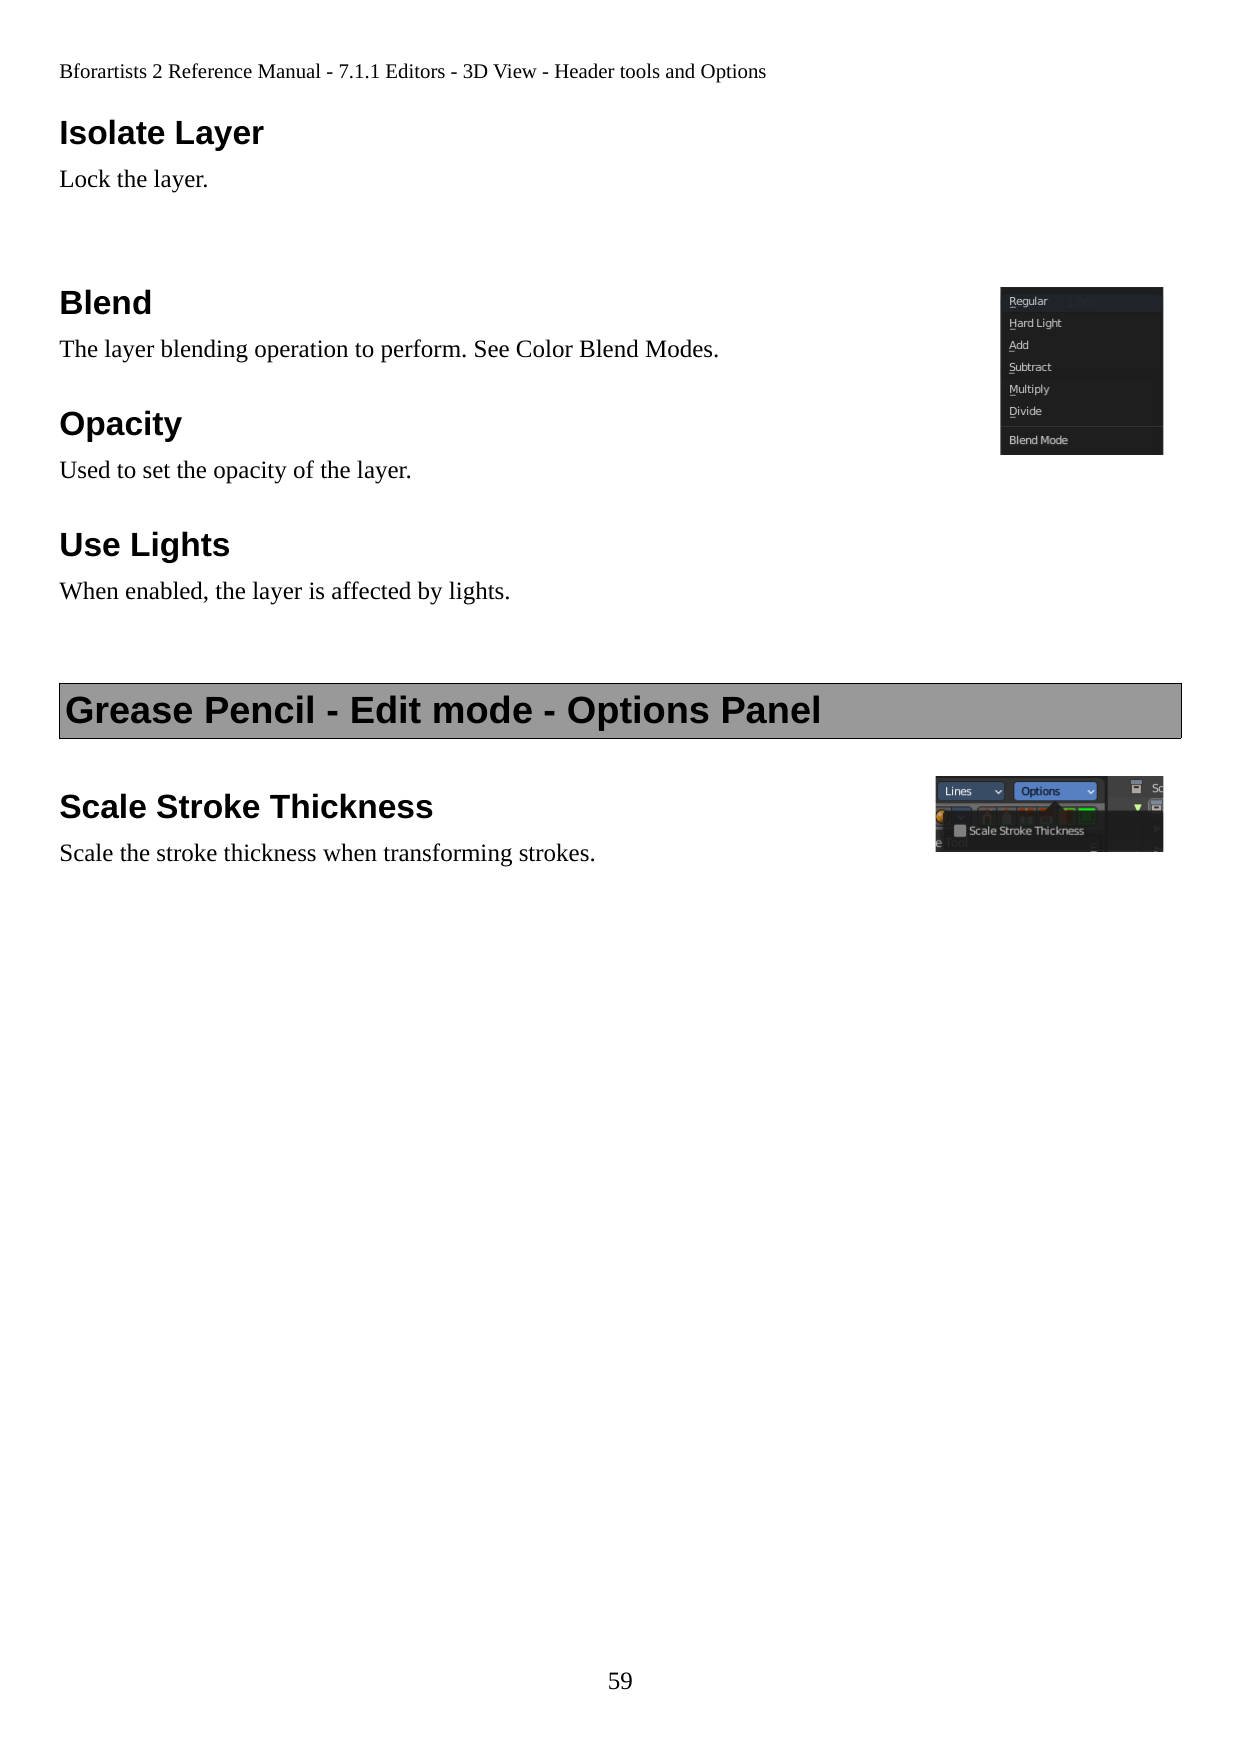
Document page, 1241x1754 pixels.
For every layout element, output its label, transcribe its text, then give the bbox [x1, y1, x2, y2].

subtitle Opacity [59, 404, 1000, 442]
text Lock the layer. [59, 164, 1181, 192]
picture [1000, 287, 1164, 455]
picture [935, 776, 1164, 852]
text Scale the stroke thickness when transforming strokes. [59, 838, 1181, 867]
subtitle Scale Stroke Thickness [59, 787, 935, 826]
subtitle Blend [59, 283, 1181, 321]
text The layer blending operation to perform. See Color Blend Modes. [59, 334, 1000, 363]
table_header Grease Pencil - Edit mode - Options Panel [60, 684, 1181, 738]
text Used to set the opacity of the layer. [59, 455, 1181, 484]
subtitle [1164, 787, 1181, 826]
text When enabled, the layer is affected by lights. [59, 576, 1181, 605]
subtitle [1164, 404, 1181, 442]
subtitle Isolate Layer [59, 113, 1181, 151]
subtitle Use Lights [59, 525, 1181, 563]
